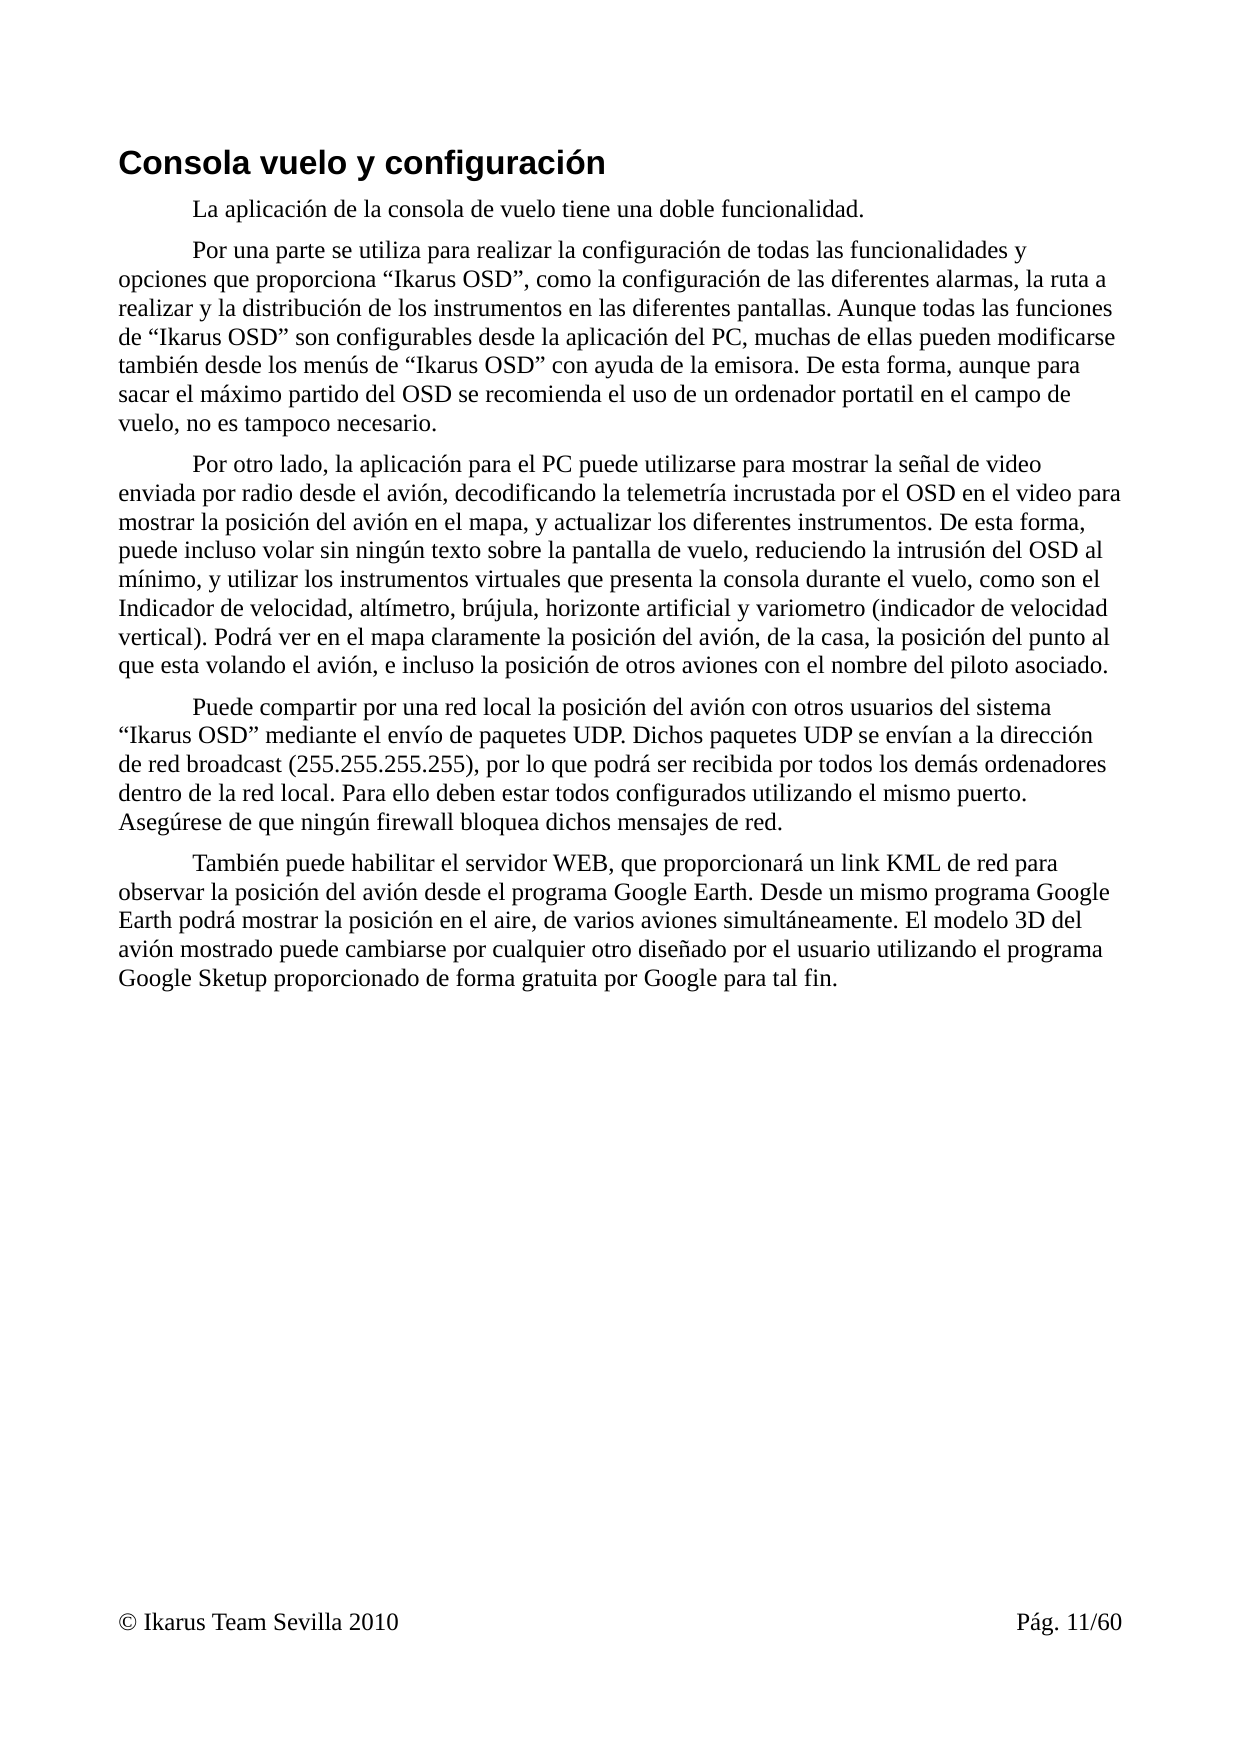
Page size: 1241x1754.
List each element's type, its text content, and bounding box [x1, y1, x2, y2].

text Puede compartir por una red local la posición del avión con otros usuarios del sistema “Ikarus OSD” mediante el envío de paquetes UDP. Dichos paquetes UDP se envían a la dirección de red broadcast (255.255.255.255), por lo que podrá ser recibida por todos los demás ordenadores dentro de la red local. Para ello deben estar todos configurados utilizando el mismo puerto. Asegúrese de que ningún firewall bloquea dichos mensajes de red. [118, 692, 1122, 836]
text Por una parte se utiliza para realizar la configuración de todas las funcionalidades y opciones que proporciona “Ikarus OSD”, como la configuración de las diferentes alarmas, la ruta a realizar y la distribución de los instrumentos en las diferentes pantallas. Aunque todas las funciones de “Ikarus OSD” son configurables desde la aplicación del PC, muchas de ellas pueden modificarse también desde los menús de “Ikarus OSD” con ayuda de la emisora. De esta forma, aunque para sacar el máximo partido del OSD se recomienda el uso de un ordenador portatil en el campo de vuelo, no es tampoco necesario. [118, 236, 1122, 437]
subtitle Consola vuelo y configuración [118, 143, 1122, 182]
text También puede habilitar el servidor WEB, que proporcionará un link KML de red para observar la posición del avión desde el programa Google Earth. Desde un mismo programa Google Earth podrá mostrar la posición en el aire, de varios aviones simultáneamente. El modelo 3D del avión mostrado puede cambiarse por cualquier otro diseñado por el usuario utilizando el programa Google Sketup proporcionado de forma gratuita por Google para tal fin. [118, 848, 1122, 992]
text Por otro lado, la aplicación para el PC puede utilizarse para mostrar la señal de video enviada por radio desde el avión, decodificando la telemetría incrustada por el OSD en el video para mostrar la posición del avión en el mapa, y actualizar los diferentes instrumentos. De esta forma, puede incluso volar sin ningún texto sobre la pantalla de vuelo, reduciendo la intrusión del OSD al mínimo, y utilizar los instrumentos virtuales que presenta la consola durante el vuelo, como son el Indicador de velocidad, altímetro, brújula, horizonte artificial y variometro (indicador de velocidad vertical). Podrá ver en el mapa claramente la posición del avión, de la casa, la posición del punto al que esta volando el avión, e incluso la posición de otros aviones con el nombre del piloto asociado. [118, 449, 1122, 679]
text La aplicación de la consola de vuelo tiene una doble funcionalidad. [118, 194, 1122, 223]
